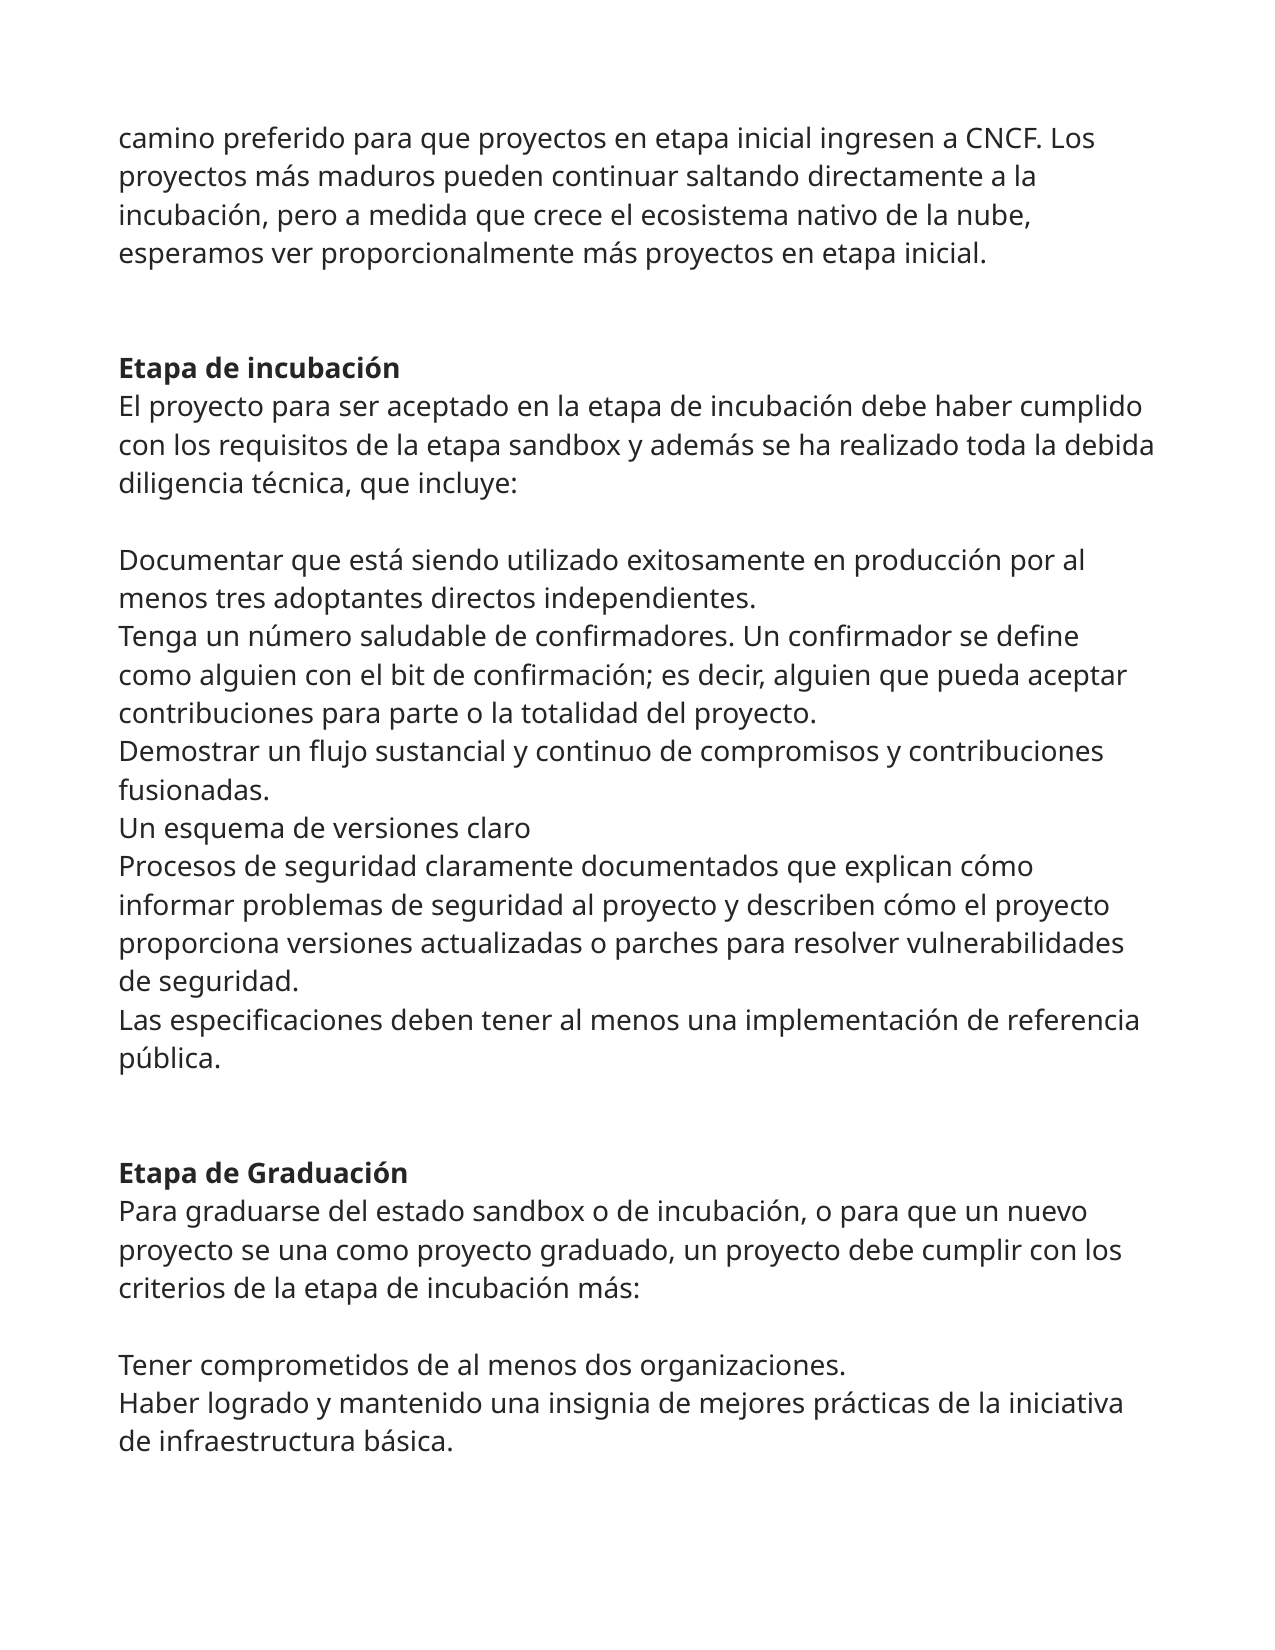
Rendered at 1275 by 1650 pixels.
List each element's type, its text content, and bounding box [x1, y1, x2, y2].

text camino preferido para que proyectos en etapa inicial ingresen a CNCF. Los proyectos más maduros pueden continuar saltando directamente a la incubación, pero a medida que crece el ecosistema nativo de la nube, esperamos ver proporcionalmente más proyectos en etapa inicial. [118, 118, 1157, 271]
text Para graduarse del estado sandbox o de incubación, o para que un nuevo proyecto se una como proyecto graduado, un proyecto debe cumplir con los criterios de la etapa de incubación más: [118, 1191, 1157, 1306]
text Demostrar un flujo sustancial y continuo de compromisos y contribuciones fusionadas. [118, 731, 1157, 808]
text Etapa de incubación [118, 348, 1157, 386]
text Etapa de Graduación [118, 1153, 1157, 1191]
text Las especificaciones deben tener al menos una implementación de referencia pública. [118, 1000, 1157, 1076]
text Tenga un número saludable de confirmadores. Un confirmador se define como alguien con el bit de confirmación; es decir, alguien que pueda aceptar contribuciones para parte o la totalidad del proyecto. [118, 616, 1157, 731]
text Haber logrado y mantenido una insignia de mejores prácticas de la iniciativa de infraestructura básica. [118, 1383, 1157, 1460]
text El proyecto para ser aceptado en la etapa de incubación debe haber cumplido con los requisitos de la etapa sandbox y además se ha realizado toda la debida diligencia técnica, que incluye: [118, 386, 1157, 501]
text Documentar que está siendo utilizado exitosamente en producción por al menos tres adoptantes directos independientes. [118, 540, 1157, 616]
text Tener comprometidos de al menos dos organizaciones. [118, 1345, 1157, 1383]
text Procesos de seguridad claramente documentados que explican cómo informar problemas de seguridad al proyecto y describen cómo el proyecto proporciona versiones actualizadas o parches para resolver vulnerabilidades de seguridad. [118, 846, 1157, 1000]
text Un esquema de versiones claro [118, 808, 1157, 846]
